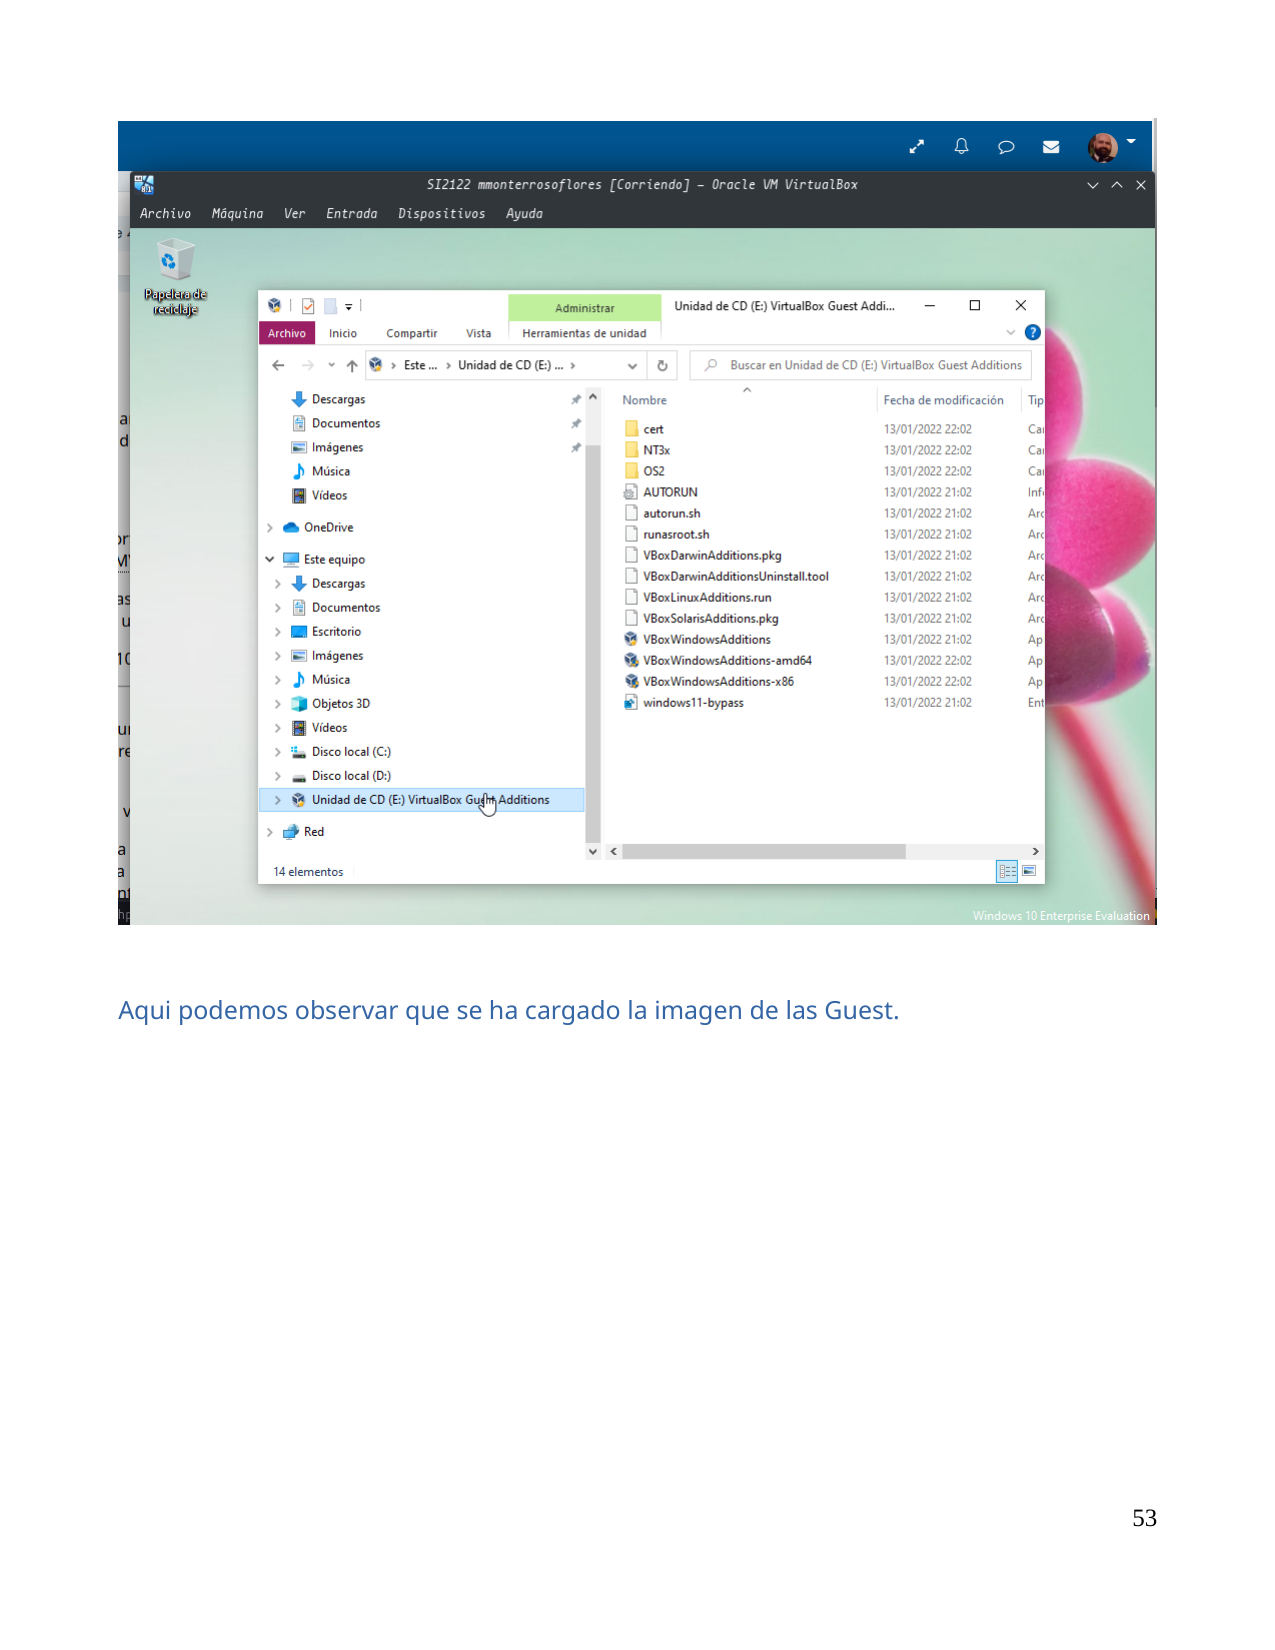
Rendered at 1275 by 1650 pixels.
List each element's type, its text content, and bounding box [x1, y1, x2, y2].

table_header [118, 925, 1157, 959]
picture [118, 118, 1157, 925]
text Aqui podemos observar que se ha cargado la imagen de las Guest. [118, 993, 1157, 1027]
